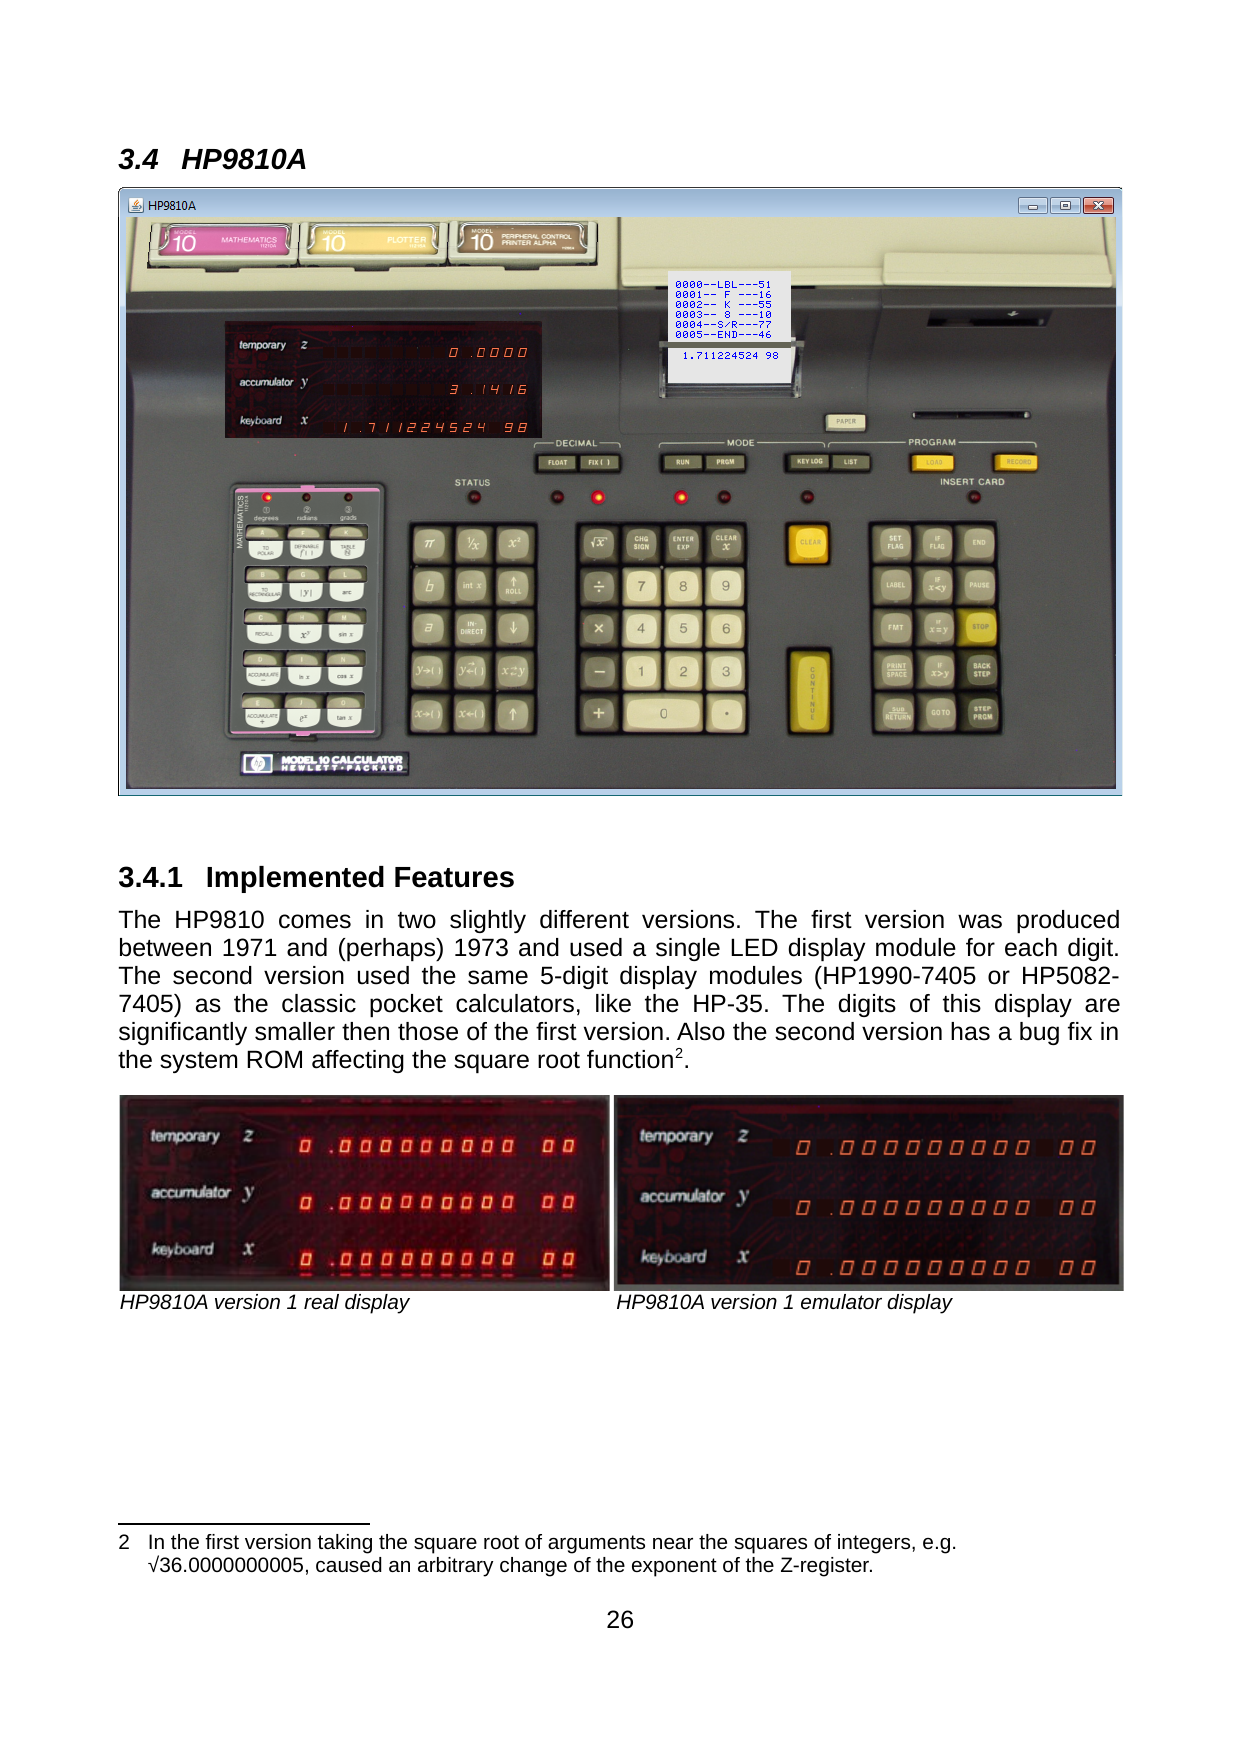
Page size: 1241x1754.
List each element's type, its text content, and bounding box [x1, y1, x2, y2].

text HP9810A version 1 real display [119, 1291, 610, 1314]
picture [119, 1095, 610, 1291]
text In the first version taking the square root of arguments near the squares of integers, e.g. √36.0000000005, caused an arbitrary change of the exponent of the Z-register. [118, 1530, 1122, 1577]
subtitle HP9810A [118, 143, 1122, 176]
text HP9810A version 1 emulator display [616, 1291, 1124, 1313]
subtitle Implemented Features [118, 861, 1122, 894]
picture [118, 187, 1123, 796]
text The HP9810 comes in two slightly different versions. The first version was produced between 1971 and (perhaps) 1973 and used a single LED display module for each digit. The second version used the same 5-digit display modules (HP1990-7405 or HP5082-7405) as the classic pocket calculators, like the HP-35. The digits of this display are significantly smaller then those of the first version. Also the second version has a bug fix in the system ROM affecting the square root function. [118, 906, 1122, 1074]
picture [613, 1095, 1124, 1291]
